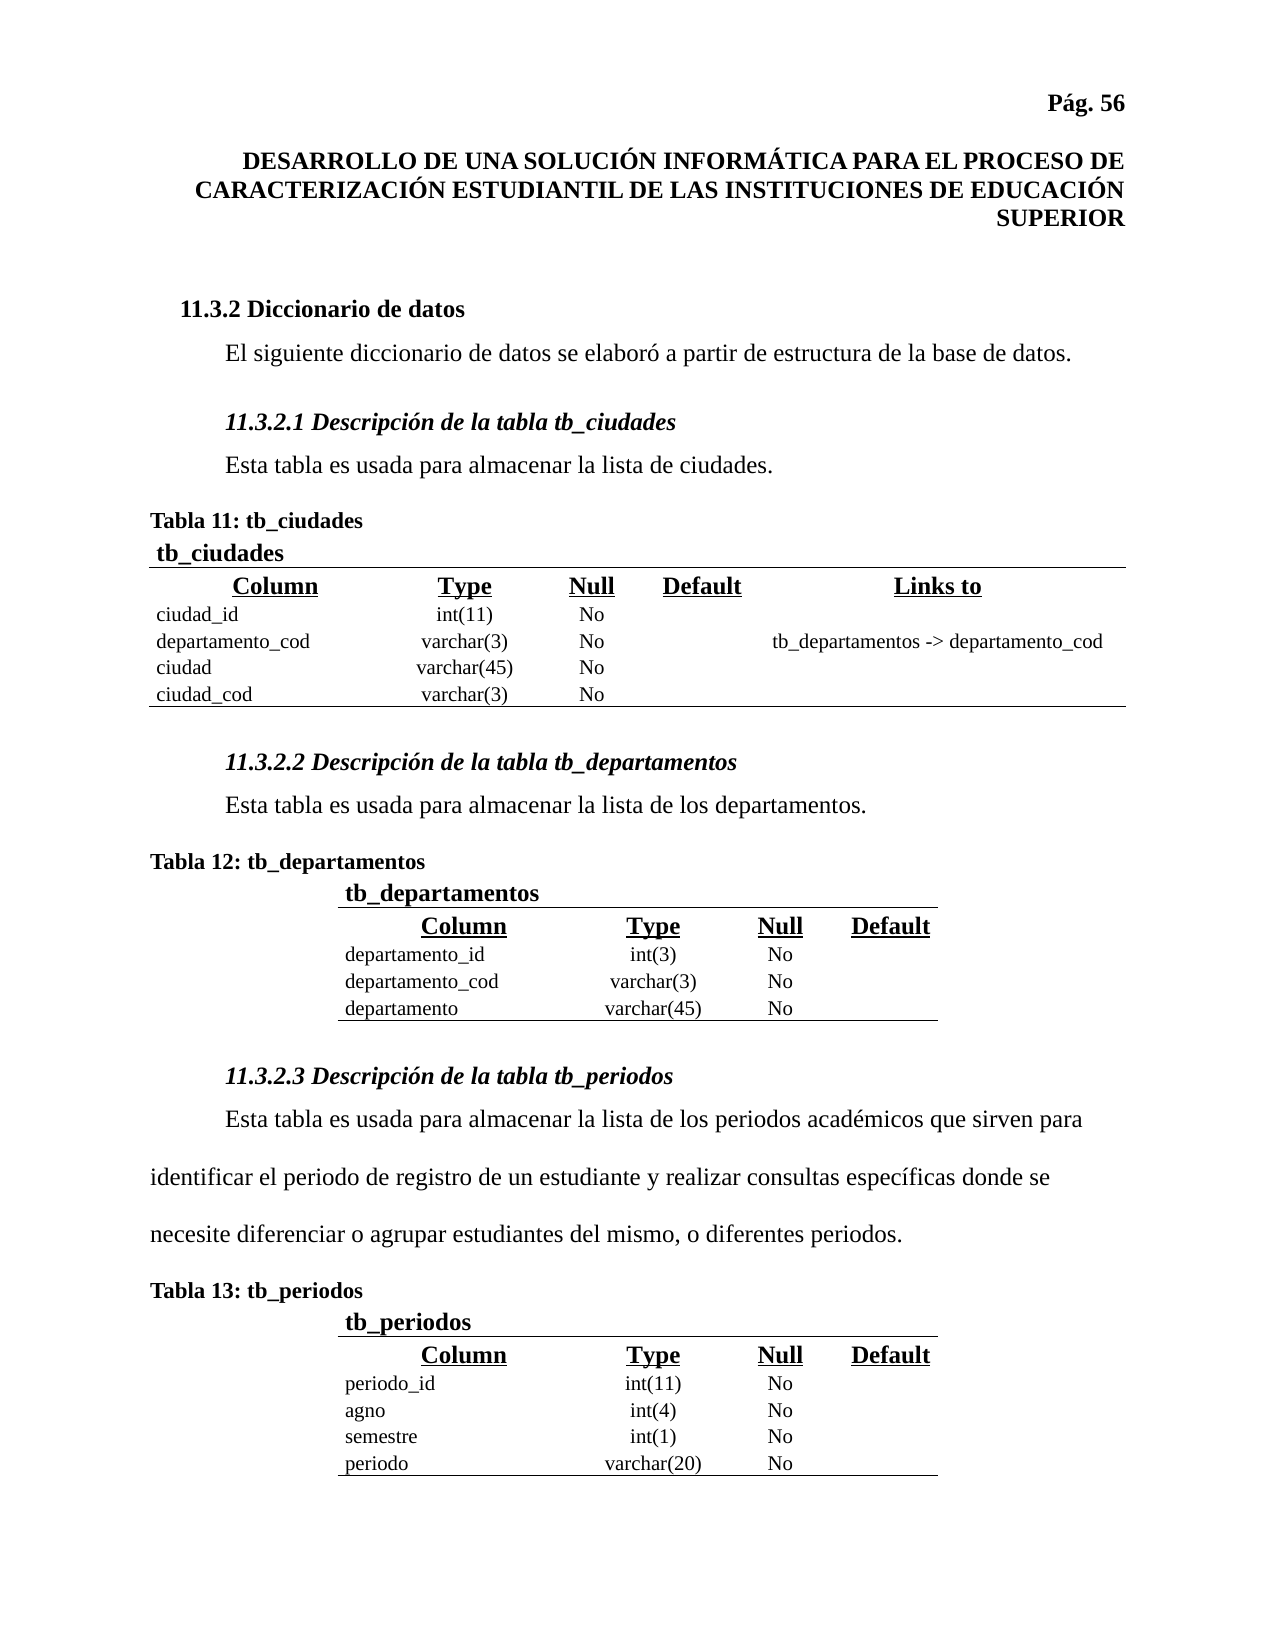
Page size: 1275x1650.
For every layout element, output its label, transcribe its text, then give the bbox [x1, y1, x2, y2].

table_cell [655, 653, 749, 679]
table_cell periodo_id [338, 1369, 589, 1395]
table_cell Column [338, 908, 589, 940]
table_cell int(11) [401, 600, 528, 626]
table_cell varchar(45) [401, 653, 528, 679]
table_cell varchar(20) [590, 1449, 717, 1475]
table_header [590, 874, 717, 907]
table_cell Type [590, 1337, 717, 1369]
table_cell No [717, 993, 844, 1019]
table_cell [749, 600, 1126, 626]
table_cell varchar(3) [401, 679, 528, 706]
table_cell Default [844, 908, 937, 940]
table_cell [655, 626, 749, 653]
table_cell No [528, 626, 655, 653]
subtitle 11.3.2.1 Descripción de la tabla tb_ciudades [150, 407, 1125, 436]
table_cell No [717, 940, 844, 966]
table_cell departamento [338, 993, 589, 1019]
table_cell No [717, 1449, 844, 1475]
table_header [844, 1303, 937, 1336]
table_cell int(3) [590, 940, 717, 966]
table_header [749, 534, 1126, 567]
table_cell [844, 1395, 937, 1422]
table_header [590, 1303, 717, 1336]
text Esta tabla es usada para almacenar la lista de los departamentos. [150, 790, 1125, 819]
table_cell No [717, 966, 844, 993]
table_cell Null [717, 1337, 844, 1369]
table_cell Column [149, 568, 401, 599]
table_cell departamento_cod [149, 626, 401, 653]
subtitle 11.3.2 Diccionario de datos [150, 294, 1125, 323]
text Esta tabla es usada para almacenar la lista de ciudades. [150, 450, 1125, 479]
table_cell [844, 993, 937, 1019]
table_cell ciudad [149, 653, 401, 679]
table_cell semestre [338, 1422, 589, 1448]
table_cell [844, 1369, 937, 1395]
subtitle 11.3.2.3 Descripción de la tabla tb_periodos [150, 1061, 1125, 1090]
table_header [655, 534, 749, 567]
table_cell [749, 653, 1126, 679]
table_cell departamento_id [338, 940, 589, 966]
text El siguiente diccionario de datos se elaboró a partir de estructura de la base de datos. [150, 338, 1125, 366]
table_cell periodo [338, 1449, 589, 1475]
table_cell Default [844, 1337, 937, 1369]
table_header tb_ciudades [149, 534, 401, 567]
table_cell int(11) [590, 1369, 717, 1395]
table_header [717, 1303, 844, 1336]
table_header [717, 874, 844, 907]
table_cell No [528, 600, 655, 626]
table_header [528, 534, 655, 567]
table_cell int(1) [590, 1422, 717, 1448]
table_cell varchar(45) [590, 993, 717, 1019]
table_cell Column [338, 1337, 589, 1369]
table_cell No [717, 1395, 844, 1422]
table_cell agno [338, 1395, 589, 1422]
table_cell [844, 966, 937, 993]
table_cell ciudad_id [149, 600, 401, 626]
table_cell [655, 600, 749, 626]
table_header tb_departamentos [338, 874, 589, 907]
table_cell No [528, 653, 655, 679]
table_header [401, 534, 528, 567]
table_cell [844, 940, 937, 966]
text Tabla 11: tb_ciudades [150, 507, 1125, 534]
table_cell Default [655, 568, 749, 599]
table_cell Type [590, 908, 717, 940]
table_cell Null [717, 908, 844, 940]
text Tabla 12: tb_departamentos [150, 848, 1125, 874]
table_cell varchar(3) [590, 966, 717, 993]
table_cell No [528, 679, 655, 706]
table_cell [749, 679, 1126, 706]
table_cell Type [401, 568, 528, 599]
text Tabla 13: tb_periodos [150, 1277, 1125, 1303]
subtitle 11.3.2.2 Descripción de la tabla tb_departamentos [150, 747, 1125, 776]
table_header [844, 874, 937, 907]
table_cell int(4) [590, 1395, 717, 1422]
table_cell varchar(3) [401, 626, 528, 653]
text Esta tabla es usada para almacenar la lista de los periodos académicos que sirven para identificar el periodo de registro de un estudiante y realizar consultas específicas donde se necesite diferenciar o agrupar estudiantes del mismo, o diferentes periodos. [150, 1104, 1125, 1248]
table_cell Null [528, 568, 655, 599]
table_cell No [717, 1369, 844, 1395]
table_cell tb_departamentos -> departamento_cod [749, 626, 1126, 653]
table_cell Links to [749, 568, 1126, 599]
table_cell ciudad_cod [149, 679, 401, 706]
table_header tb_periodos [338, 1303, 589, 1336]
table_cell [844, 1422, 937, 1448]
table_cell [655, 679, 749, 706]
table_cell No [717, 1422, 844, 1448]
table_cell departamento_cod [338, 966, 589, 993]
table_cell [844, 1449, 937, 1475]
